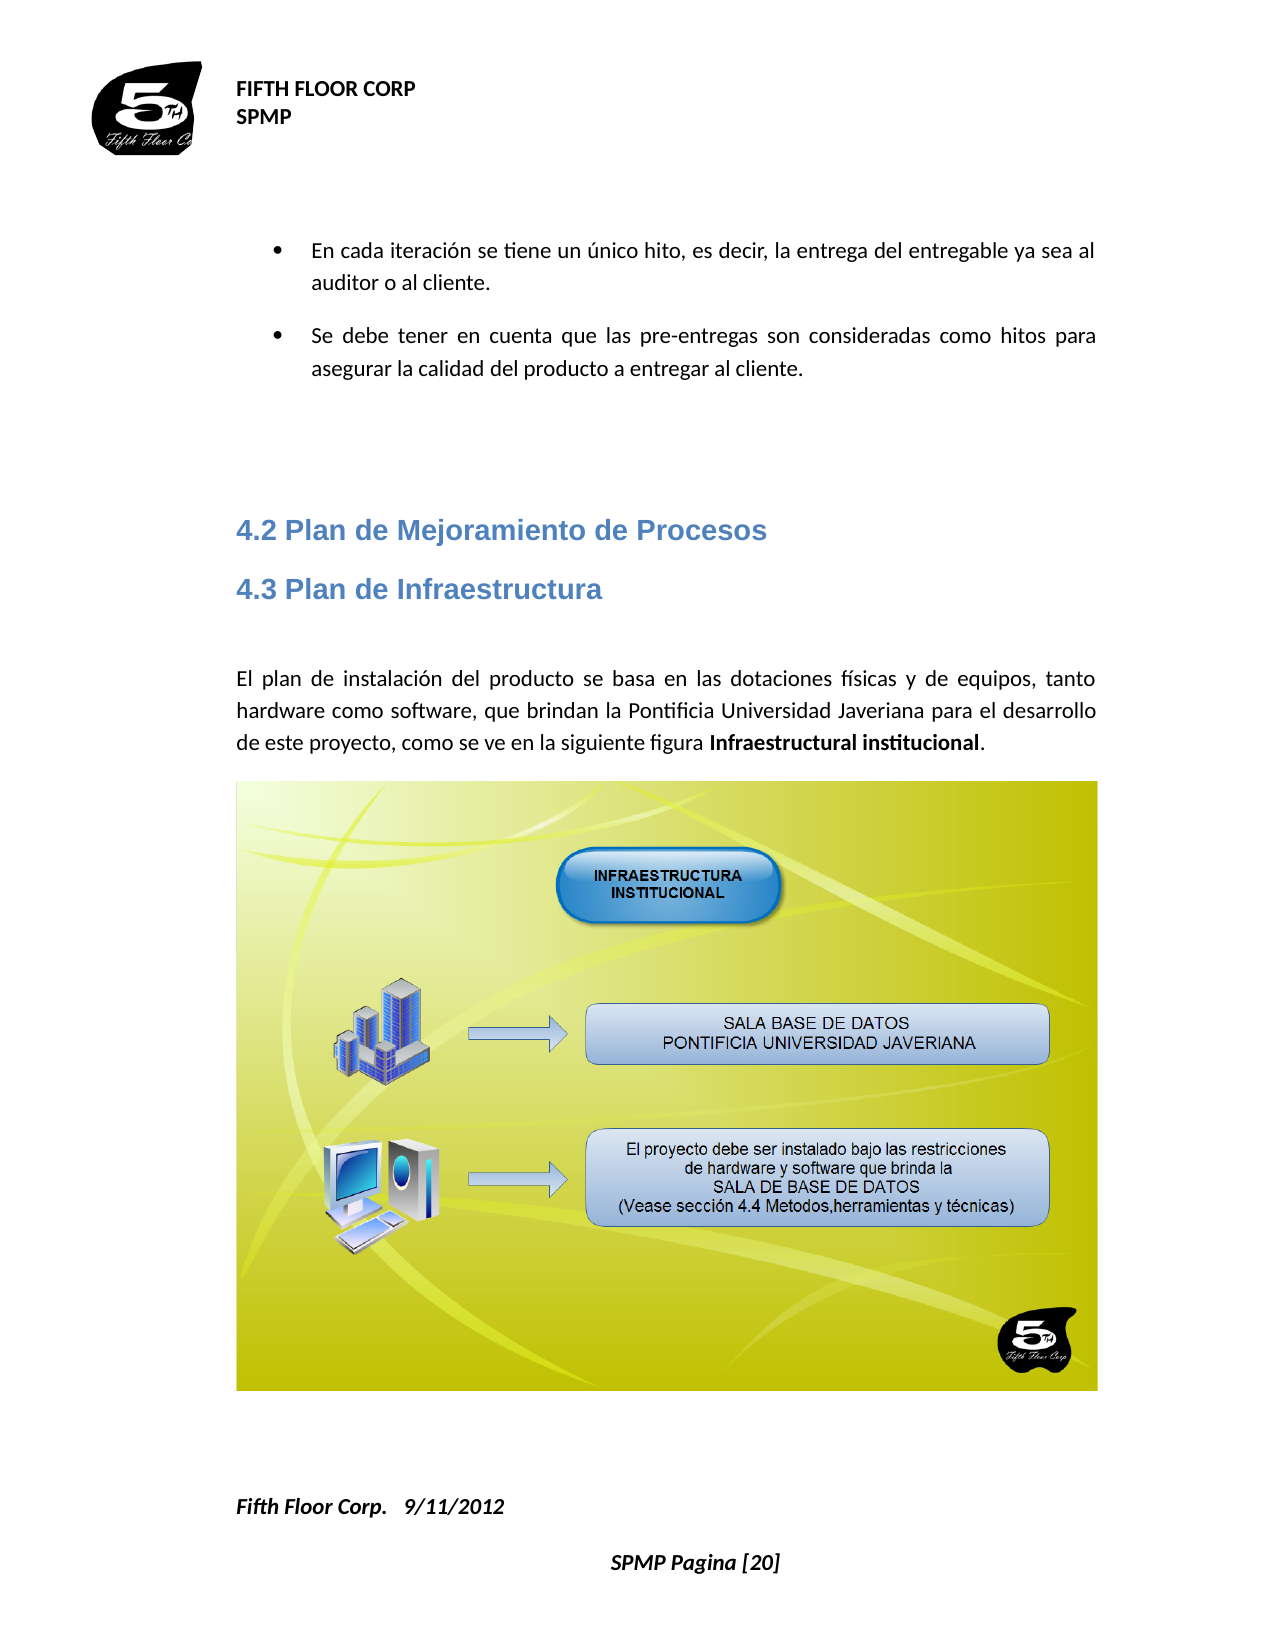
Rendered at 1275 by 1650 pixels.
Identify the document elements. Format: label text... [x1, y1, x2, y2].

text El plan de instalación del producto se basa en las dotaciones físicas y de equipos, tanto hardware como software, que brindan la Pontificia Universidad Javeriana para el desarrollo de este proyecto, como se ve en la siguiente figura Infraestructural institucional. [236, 664, 1098, 756]
subtitle 4.2 Plan de Mejoramiento de Procesos [236, 513, 1098, 546]
picture [236, 781, 1098, 1391]
list Se debe tener en cuenta que las pre-entregas son consideradas como hitos para asegurar la calidad del producto a entregar al cliente. [274, 321, 1098, 382]
list En cada iteración se tiene un único hito, es decir, la entrega del entregable ya sea al auditor o al cliente. [274, 236, 1098, 296]
subtitle 4.3 Plan de Infraestructura [236, 572, 1098, 606]
